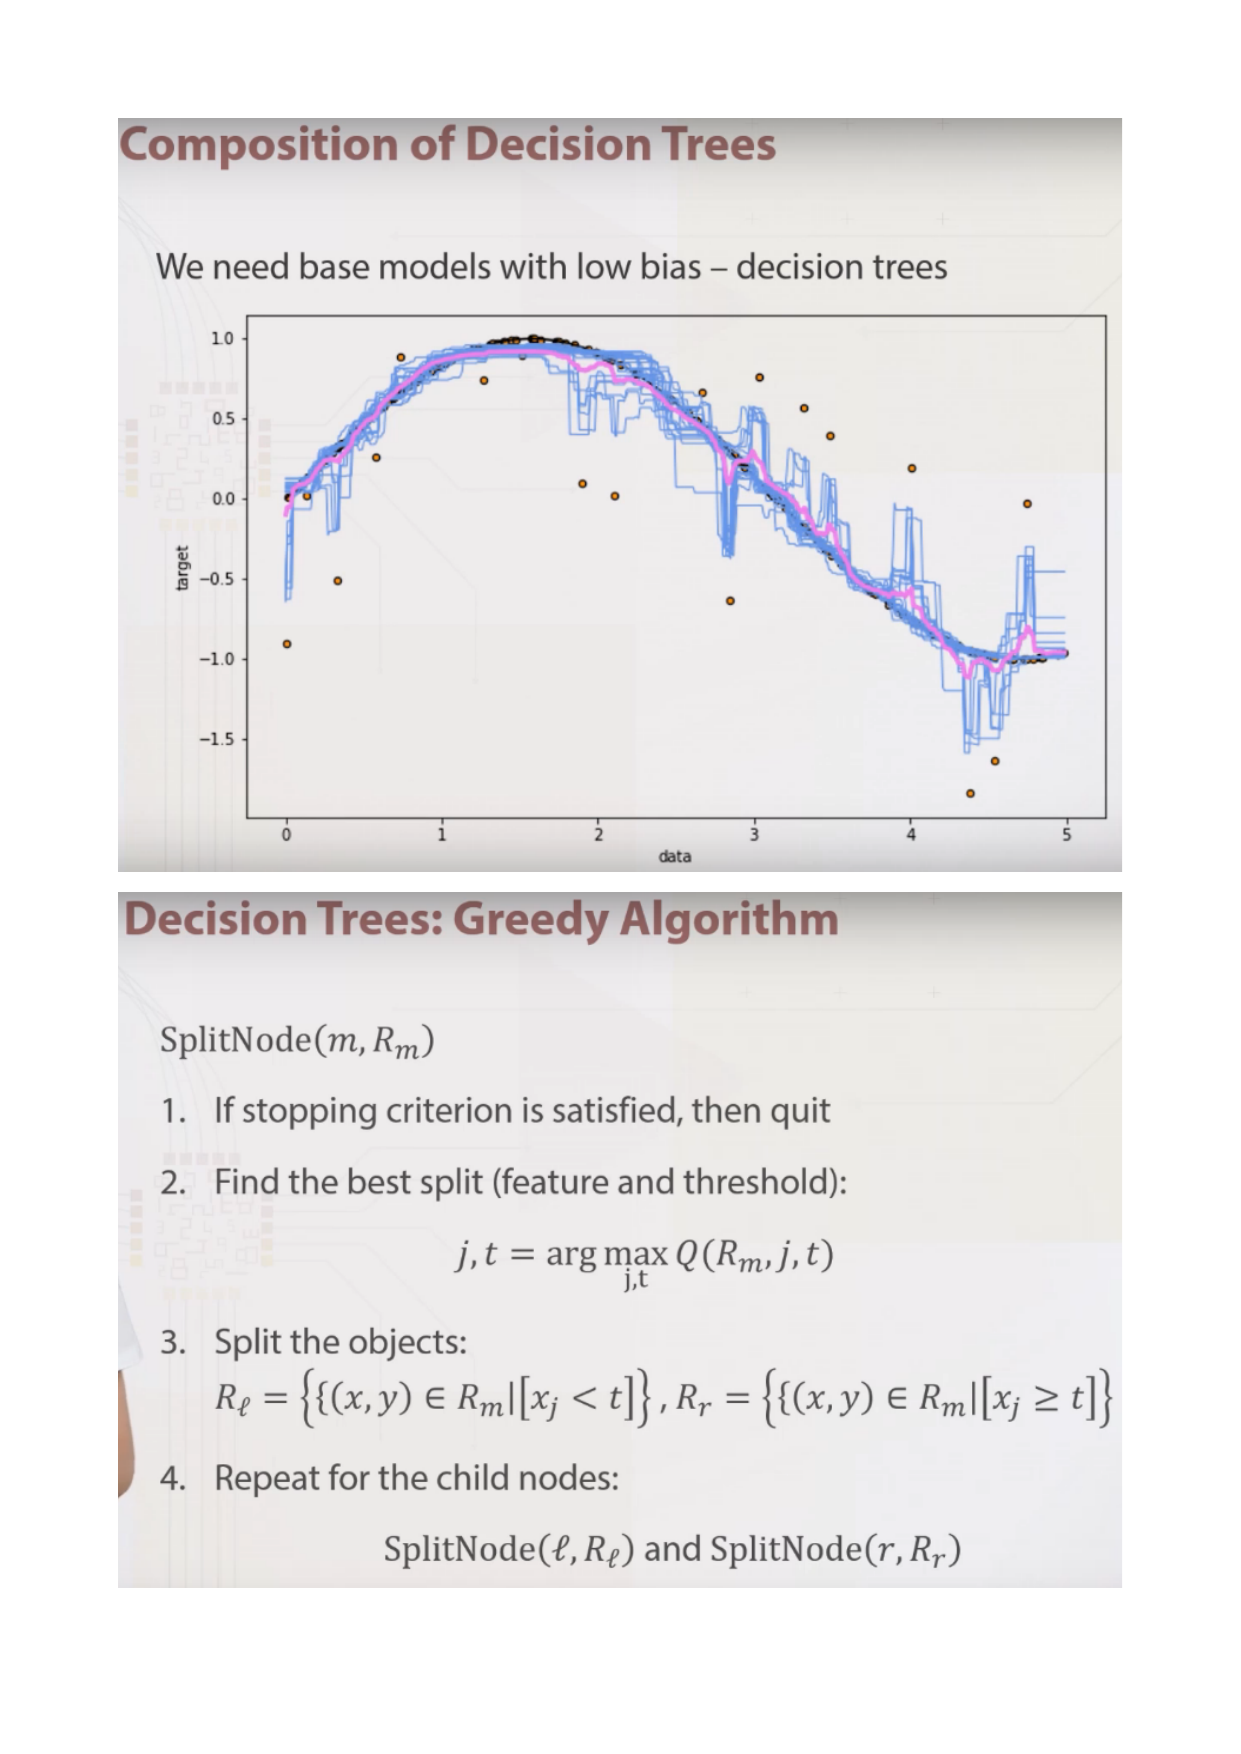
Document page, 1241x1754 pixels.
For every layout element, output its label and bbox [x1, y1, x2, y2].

picture [118, 892, 1123, 1588]
picture [118, 118, 1123, 872]
